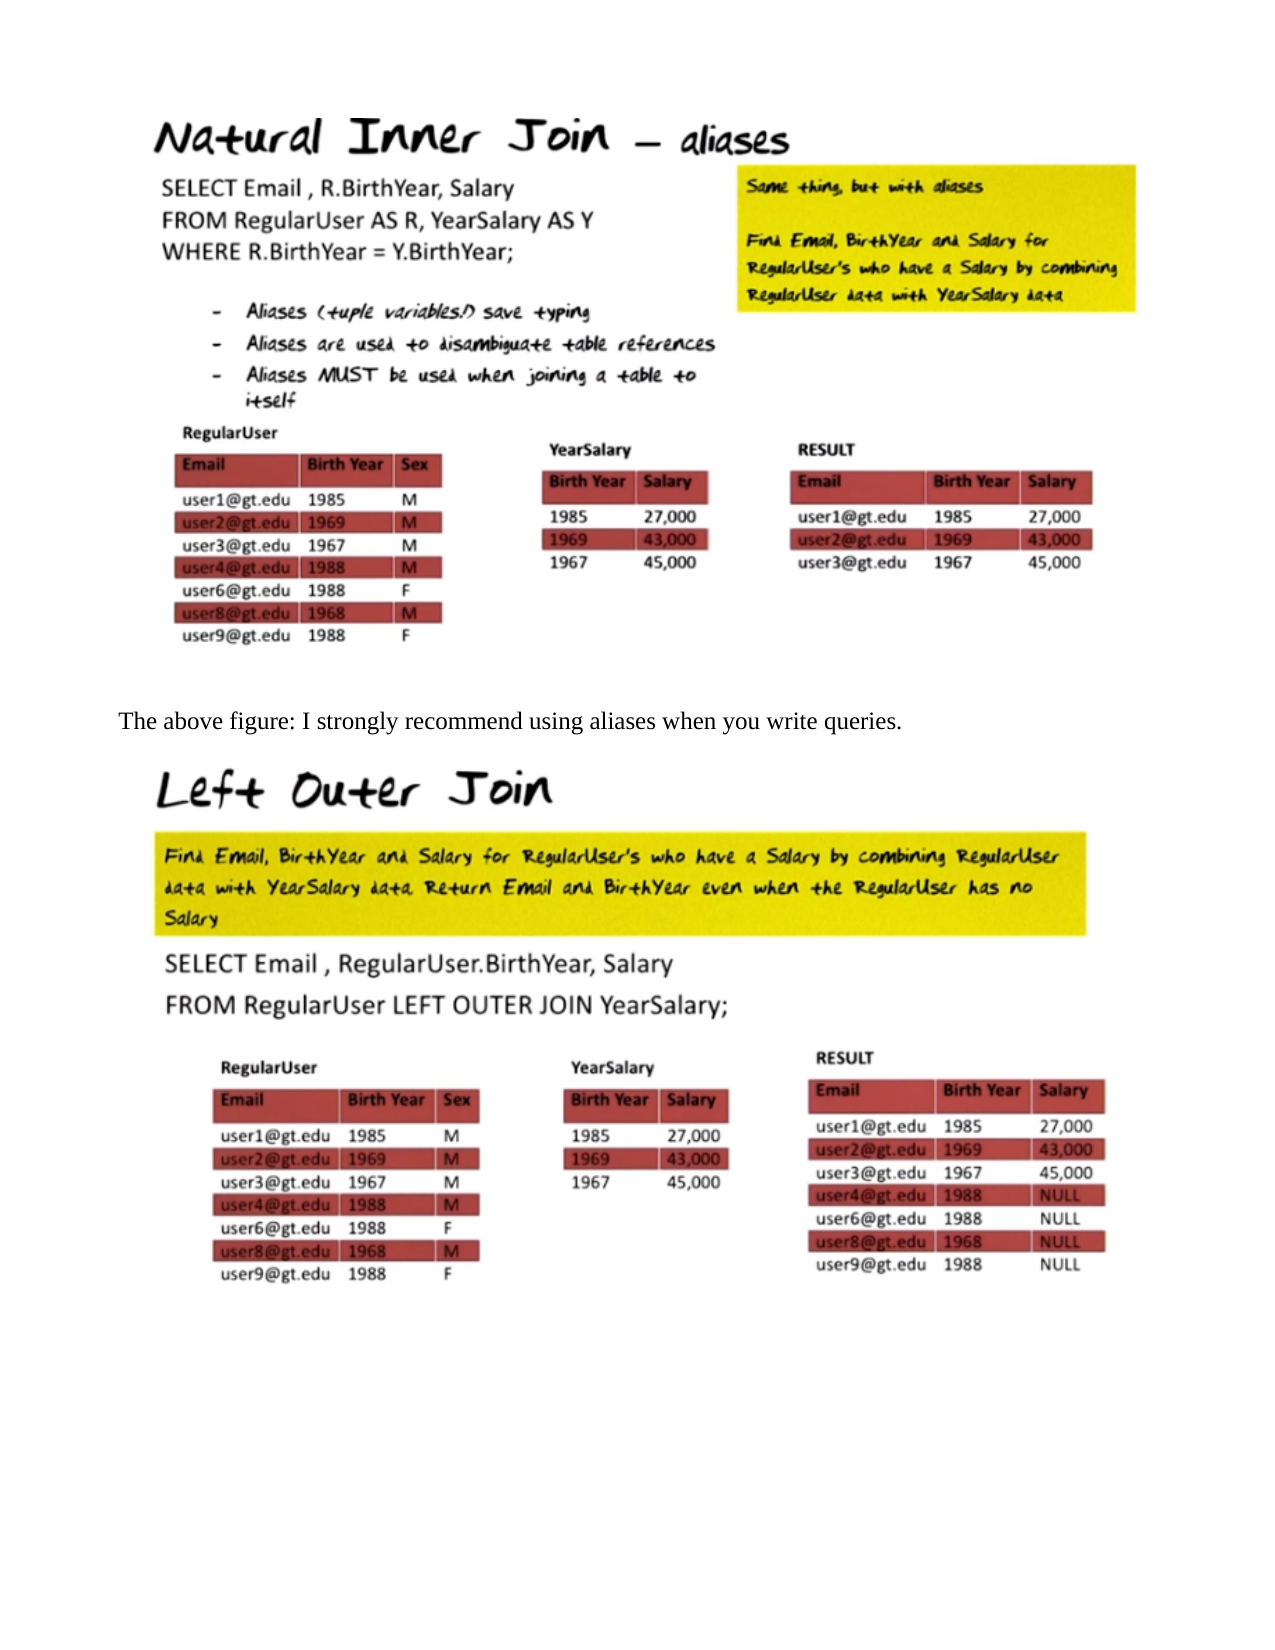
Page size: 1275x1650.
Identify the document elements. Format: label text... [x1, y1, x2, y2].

picture [118, 763, 1157, 1294]
text The above figure: I strongly recommend using aliases when you write queries. [118, 706, 1157, 735]
picture [118, 118, 1157, 649]
